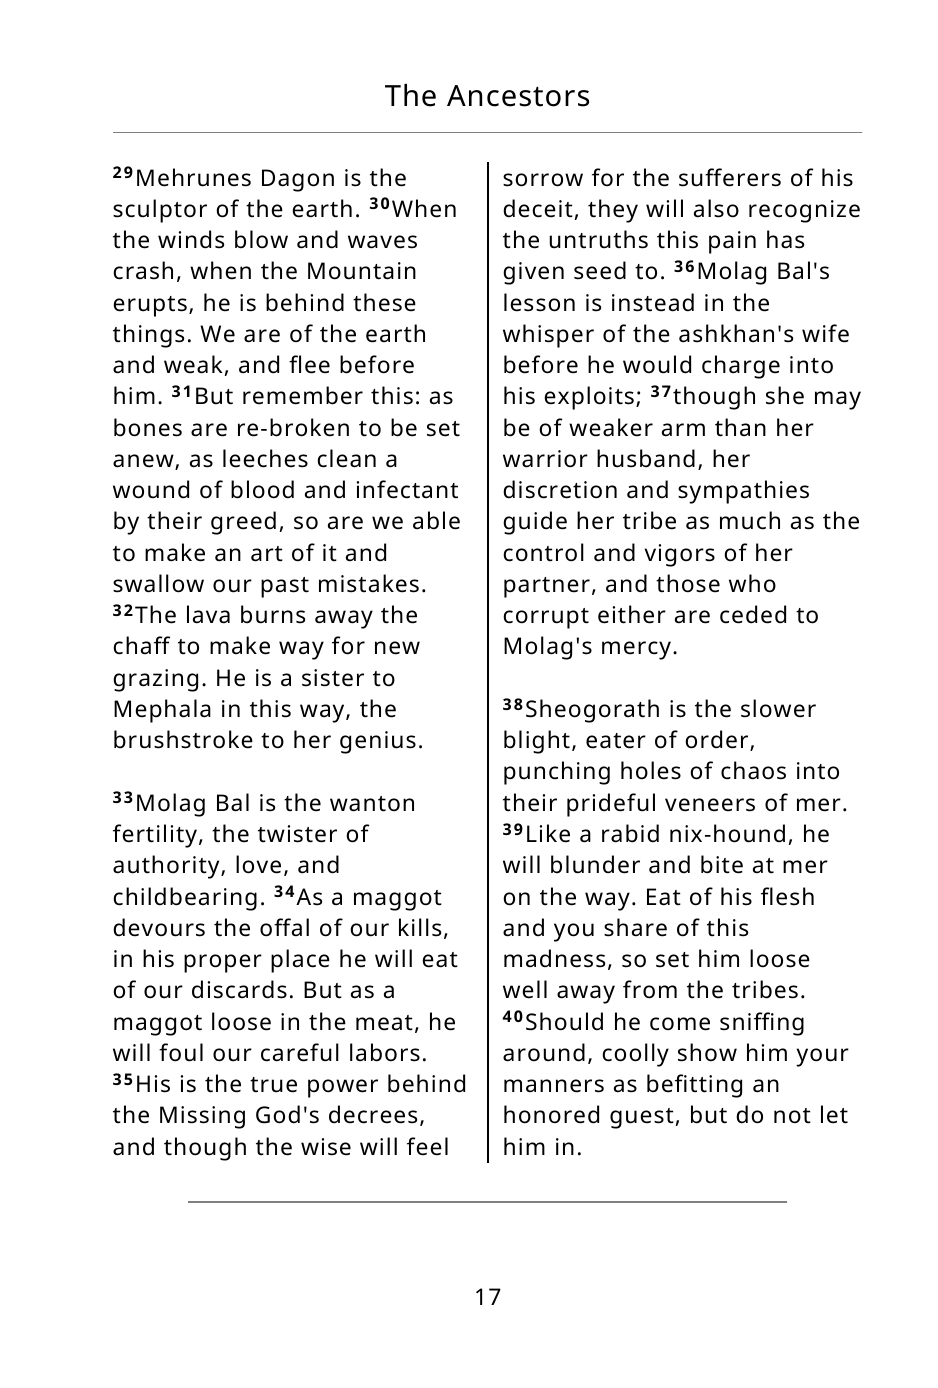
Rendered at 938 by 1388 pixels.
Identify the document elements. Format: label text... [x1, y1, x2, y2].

text The Ancestors [112, 75, 862, 115]
text 33Molag Bal is the wanton fertility, the twister of authority, love, and childbearing. 34As a maggot devours the offal of our kills, in his proper place he will eat of our discards. But as a maggot loose in the meat, he will foul our careful labors. 35His is the true power behind the Missing God's decrees, and though the wise will feel [112, 787, 472, 1162]
text 38Sheogorath is the slower blight, eater of order, punching holes of chaos into their prideful veneers of mer. 39Like a rabid nix-hound, he will blunder and bite at mer on the way. Eat of his flesh and you share of this madness, so set him loose well away from the tribes. 40Should he come sniffing around, coolly show him your manners as befitting an honored guest, but do not let him in. [502, 693, 862, 1162]
text 29Mehrunes Dagon is the sculptor of the earth. 30When the winds blow and waves crash, when the Mountain erupts, he is behind these things. We are of the earth and weak, and flee before him. 31But remember this: as bones are re-broken to be set anew, as leeches clean a wound of blood and infectant by their greed, so are we able to make an art of it and swallow our past mistakes. 32The lava burns away the chaff to make way for new grazing. He is a sister to Mephala in this way, the brushstroke to her genius. [112, 162, 472, 755]
text sorrow for the sufferers of his deceit, they will also recognize the untruths this pain has given seed to. 36Molag Bal's lesson is instead in the whisper of the ashkhan's wife before he would charge into his exploits; 37though she may be of weaker arm than her warrior husband, her discretion and sympathies guide her tribe as much as the control and vigors of her partner, and those who corrupt either are ceded to Molag's mercy. [502, 162, 862, 662]
